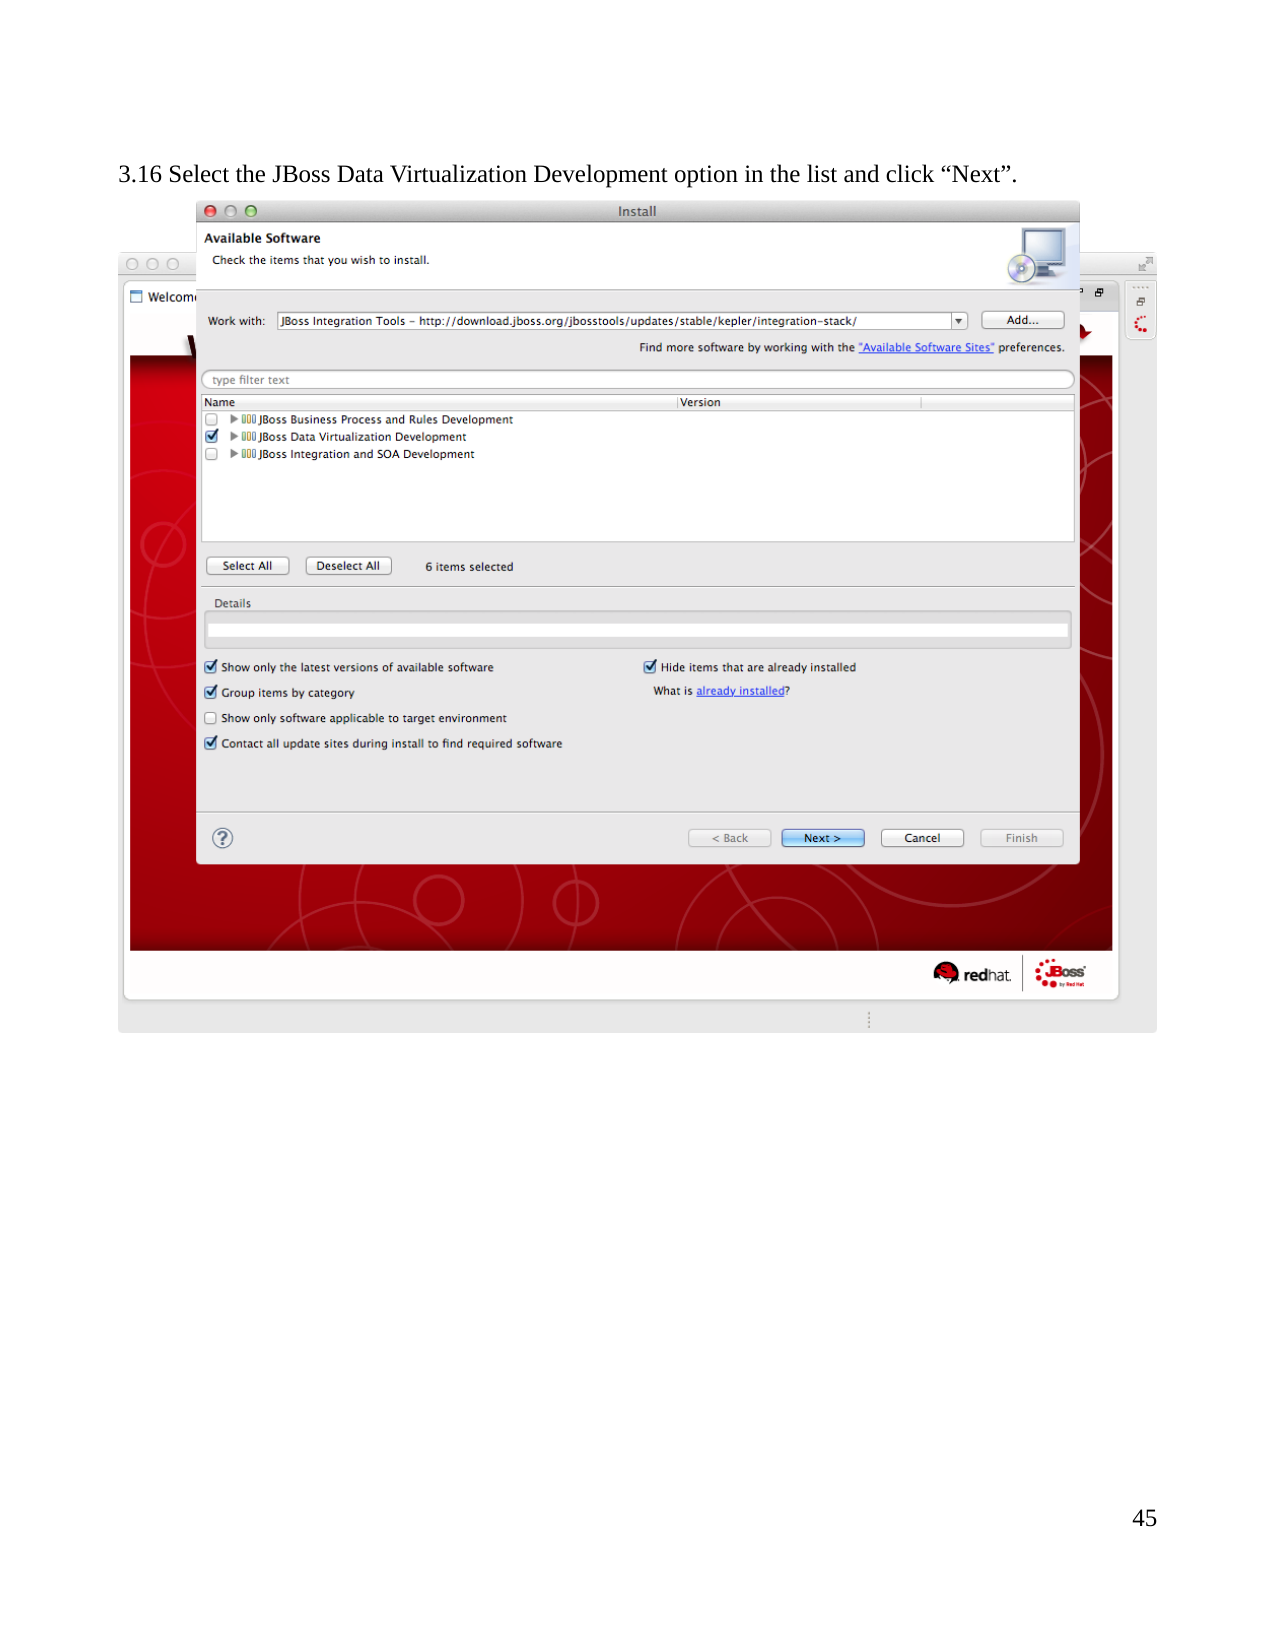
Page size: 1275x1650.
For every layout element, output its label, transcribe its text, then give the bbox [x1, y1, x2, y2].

text 3.16 Select the JBoss Data Virtualization Development option in the list and click “Next”. [118, 159, 1157, 188]
picture [118, 200, 1157, 1033]
